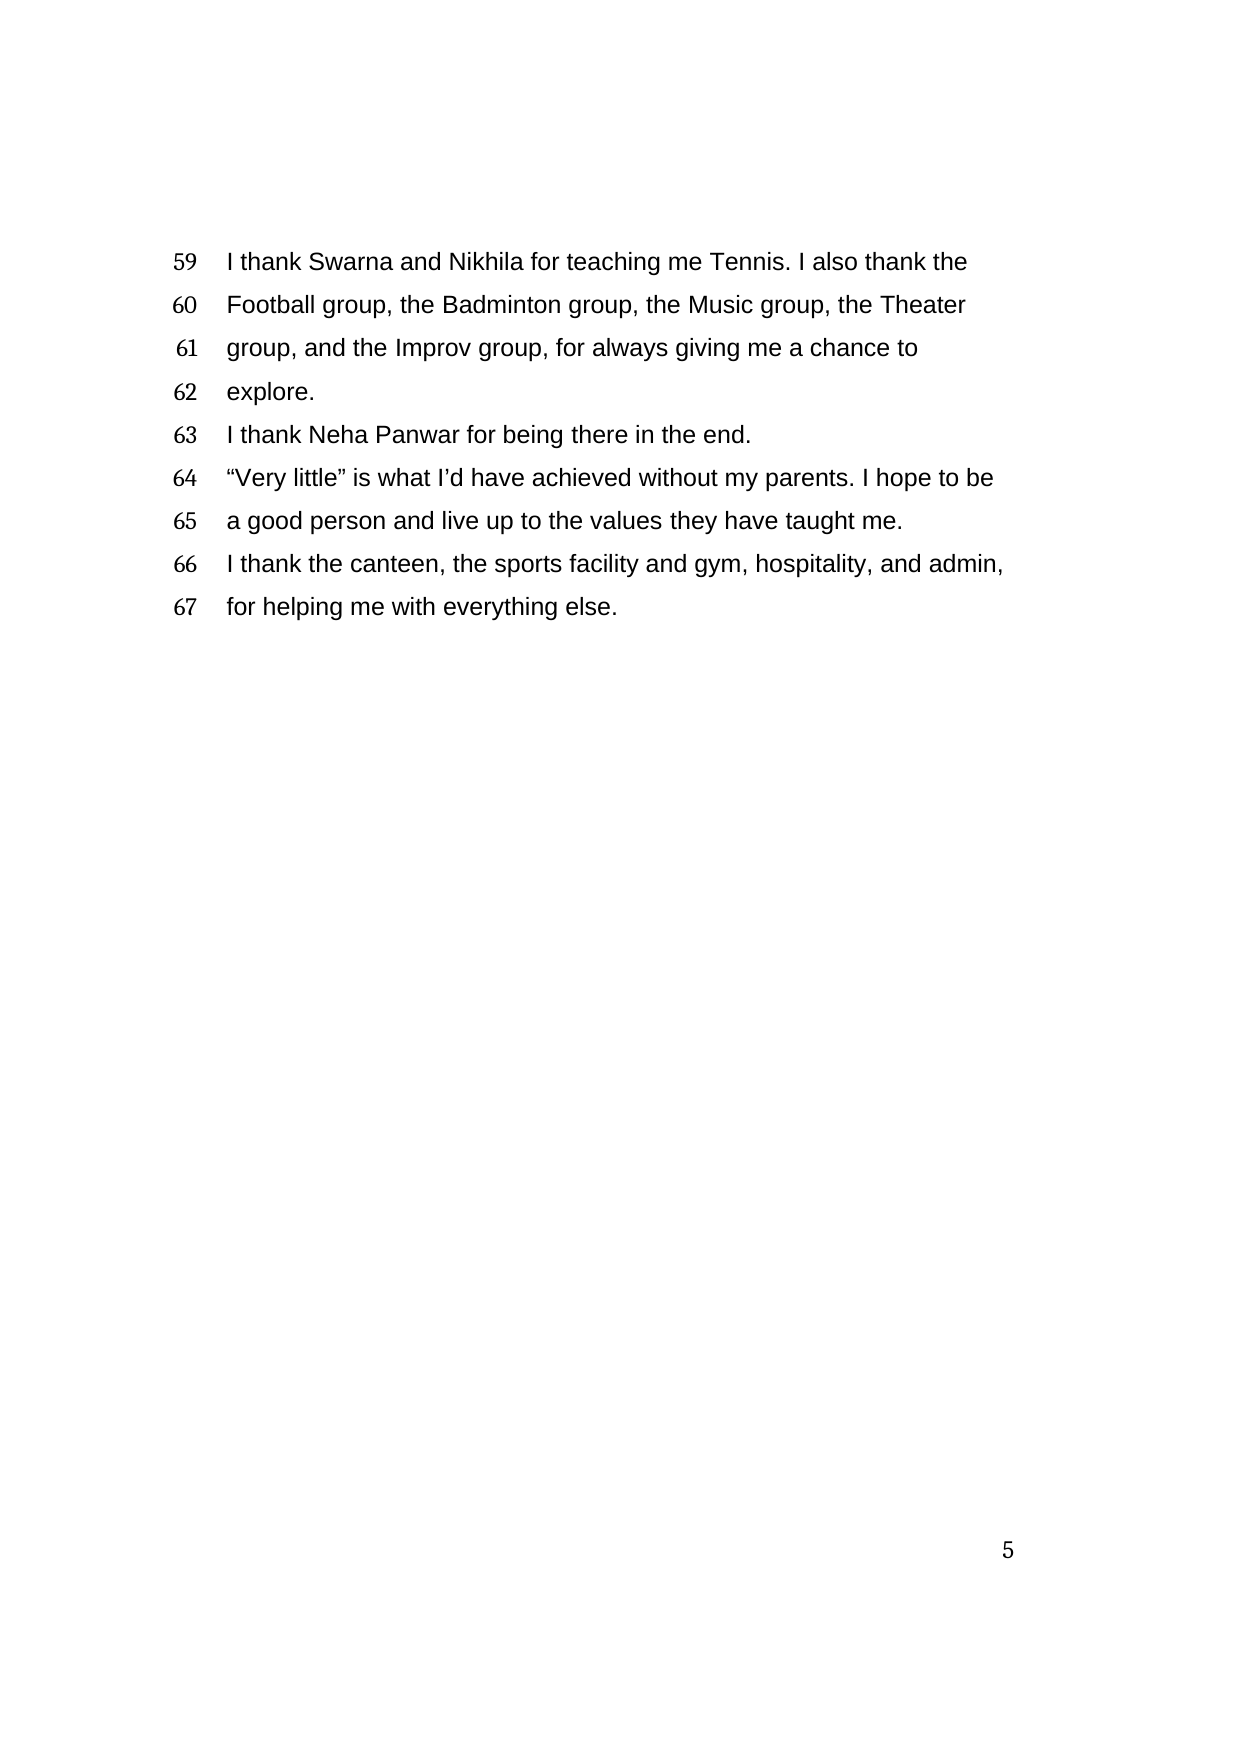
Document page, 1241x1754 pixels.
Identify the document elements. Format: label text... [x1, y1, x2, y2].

text I thank Neha Panwar for being there in the end. [226, 420, 1014, 448]
text I thank the canteen, the sports facility and gym, hospitality, and admin, for helping me with everything else. [226, 549, 1014, 621]
text I thank Swarna and Nikhila for teaching me Tennis. I also thank the Football group, the Badminton group, the Music group, the Theater group, and the Improv group, for always giving me a chance to explore. [226, 247, 1014, 405]
text “Very little” is what I’d have achieved without my parents. I hope to be a good person and live up to the values they have taught me. [226, 463, 1014, 535]
